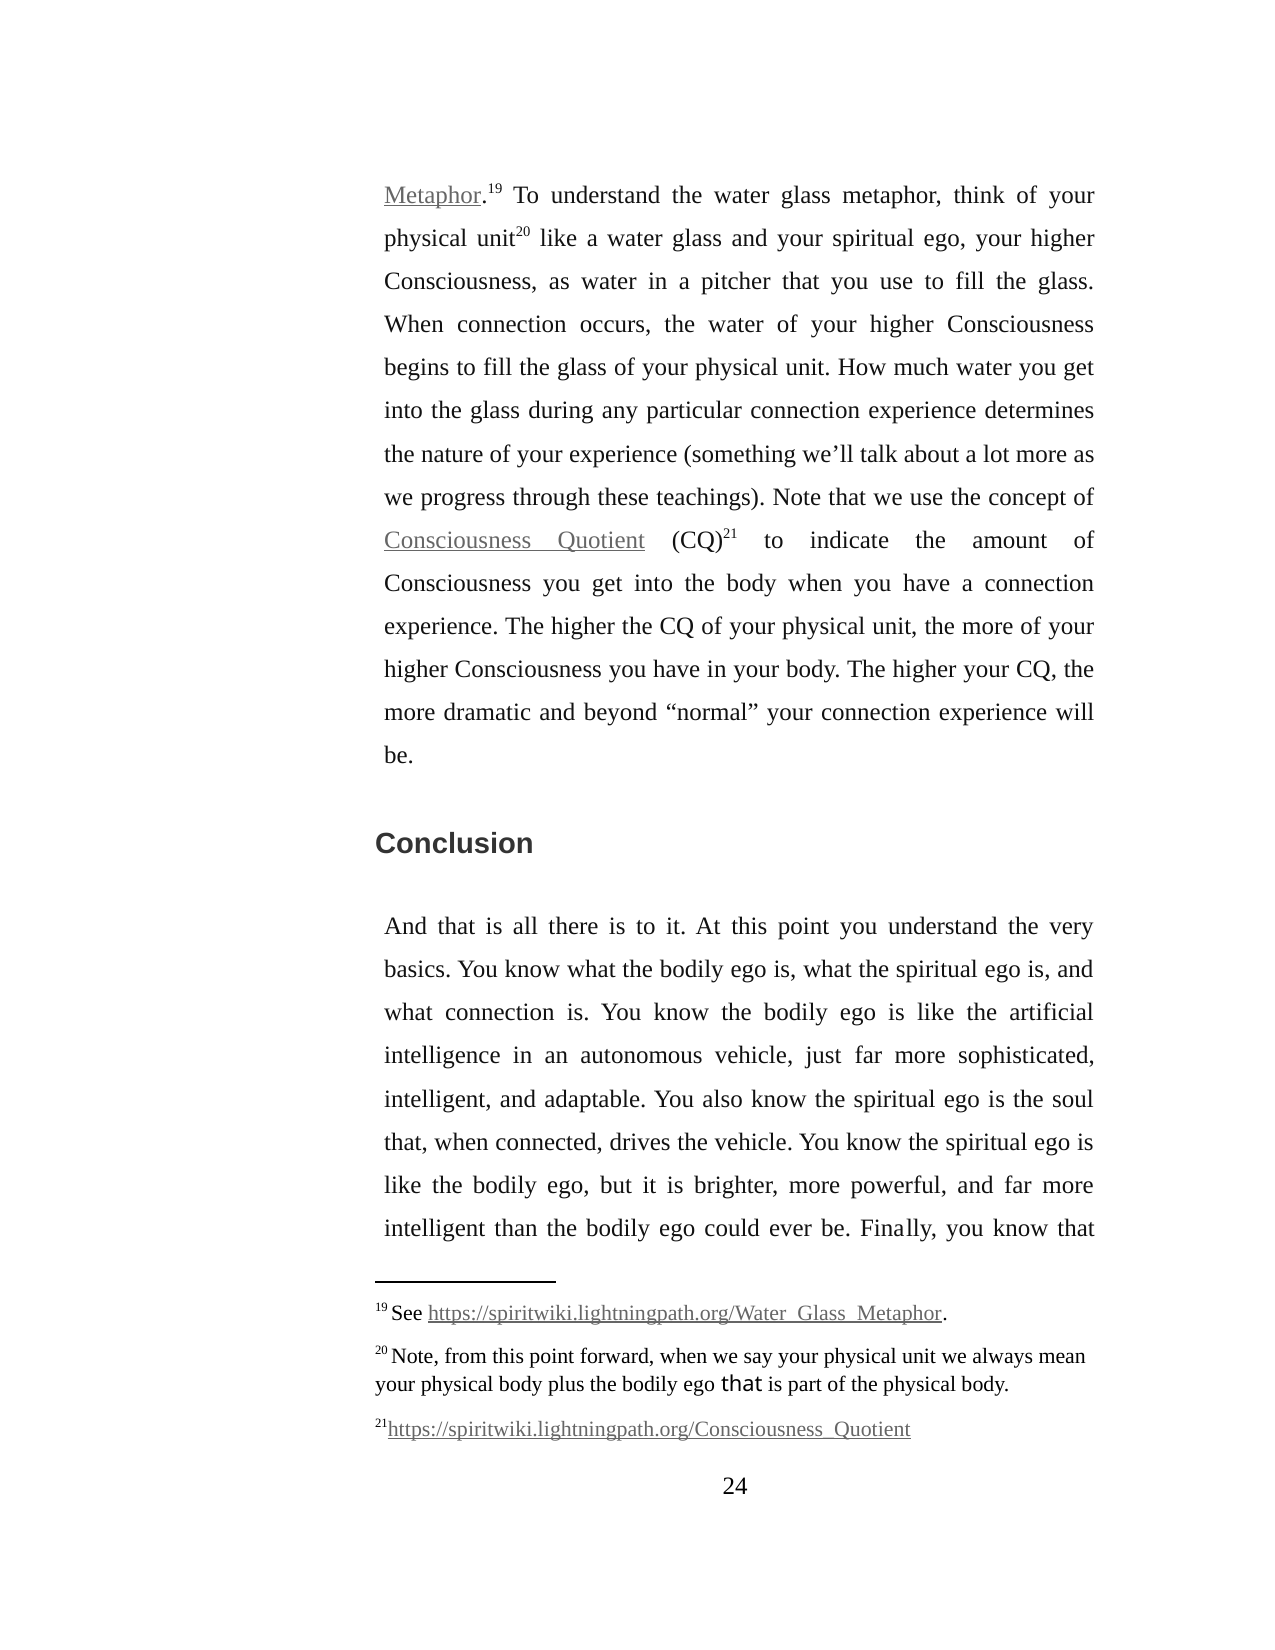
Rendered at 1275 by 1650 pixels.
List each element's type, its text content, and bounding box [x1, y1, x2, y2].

text As you can see, the automobile metaphor helps us understand the nature of connection, but when you consider the sophisticated and sensitive bodily ego and the fact that when you connect an actual union occurs, the metaphor breaks down. In order to deepen your understanding of connection, therefore, we also use the Water Glass Metaphor. To understand the water glass metaphor, think of your physical unit like a water glass and your spiritual ego, your higher Consciousness, as water in a pitcher that you use to fill the glass. When connection occurs, the water of your higher Consciousness begins to fill the glass of your physical unit. How much water you get into the glass during any particular connection experience determines the nature of your experience (something we’ll talk about a lot more as we progress through these teachings). Note that we use the concept of Consciousness Quotient (CQ) to indicate the amount of Consciousness you get into the body when you have a connection experience. The higher the CQ of your physical unit, the more of your higher Consciousness you have in your body. The higher your CQ, the more dramatic and beyond “normal” your connection experience will be. [384, 180, 1095, 769]
text https://spiritwiki.lightningpath.org/Consciousness_Quotient [911, 1416, 1095, 1441]
text Note, from this point forward, when we say your physical unit we always mean your physical body plus the bodily ego that is part of the physical body. [375, 1343, 1095, 1398]
text See https://spiritwiki.lightningpath.org/Water_Glass_Metaphor. [948, 1300, 1095, 1325]
text And that is all there is to it. At this point you understand the very basics. You know what the bodily ego is, what the spiritual ego is, and what connection is. You know the bodily ego is like the artificial intelligence in an autonomous vehicle, just far more sophisticated, intelligent, and adaptable. You also know the spiritual ego is the soul that, when connected, drives the vehicle. You know the spiritual ego is like the bodily ego, but it is brighter, more powerful, and far more intelligent than the bodily ego could ever be. Finally, you know that [384, 911, 1095, 1242]
subtitle Conclusion [375, 826, 1095, 859]
